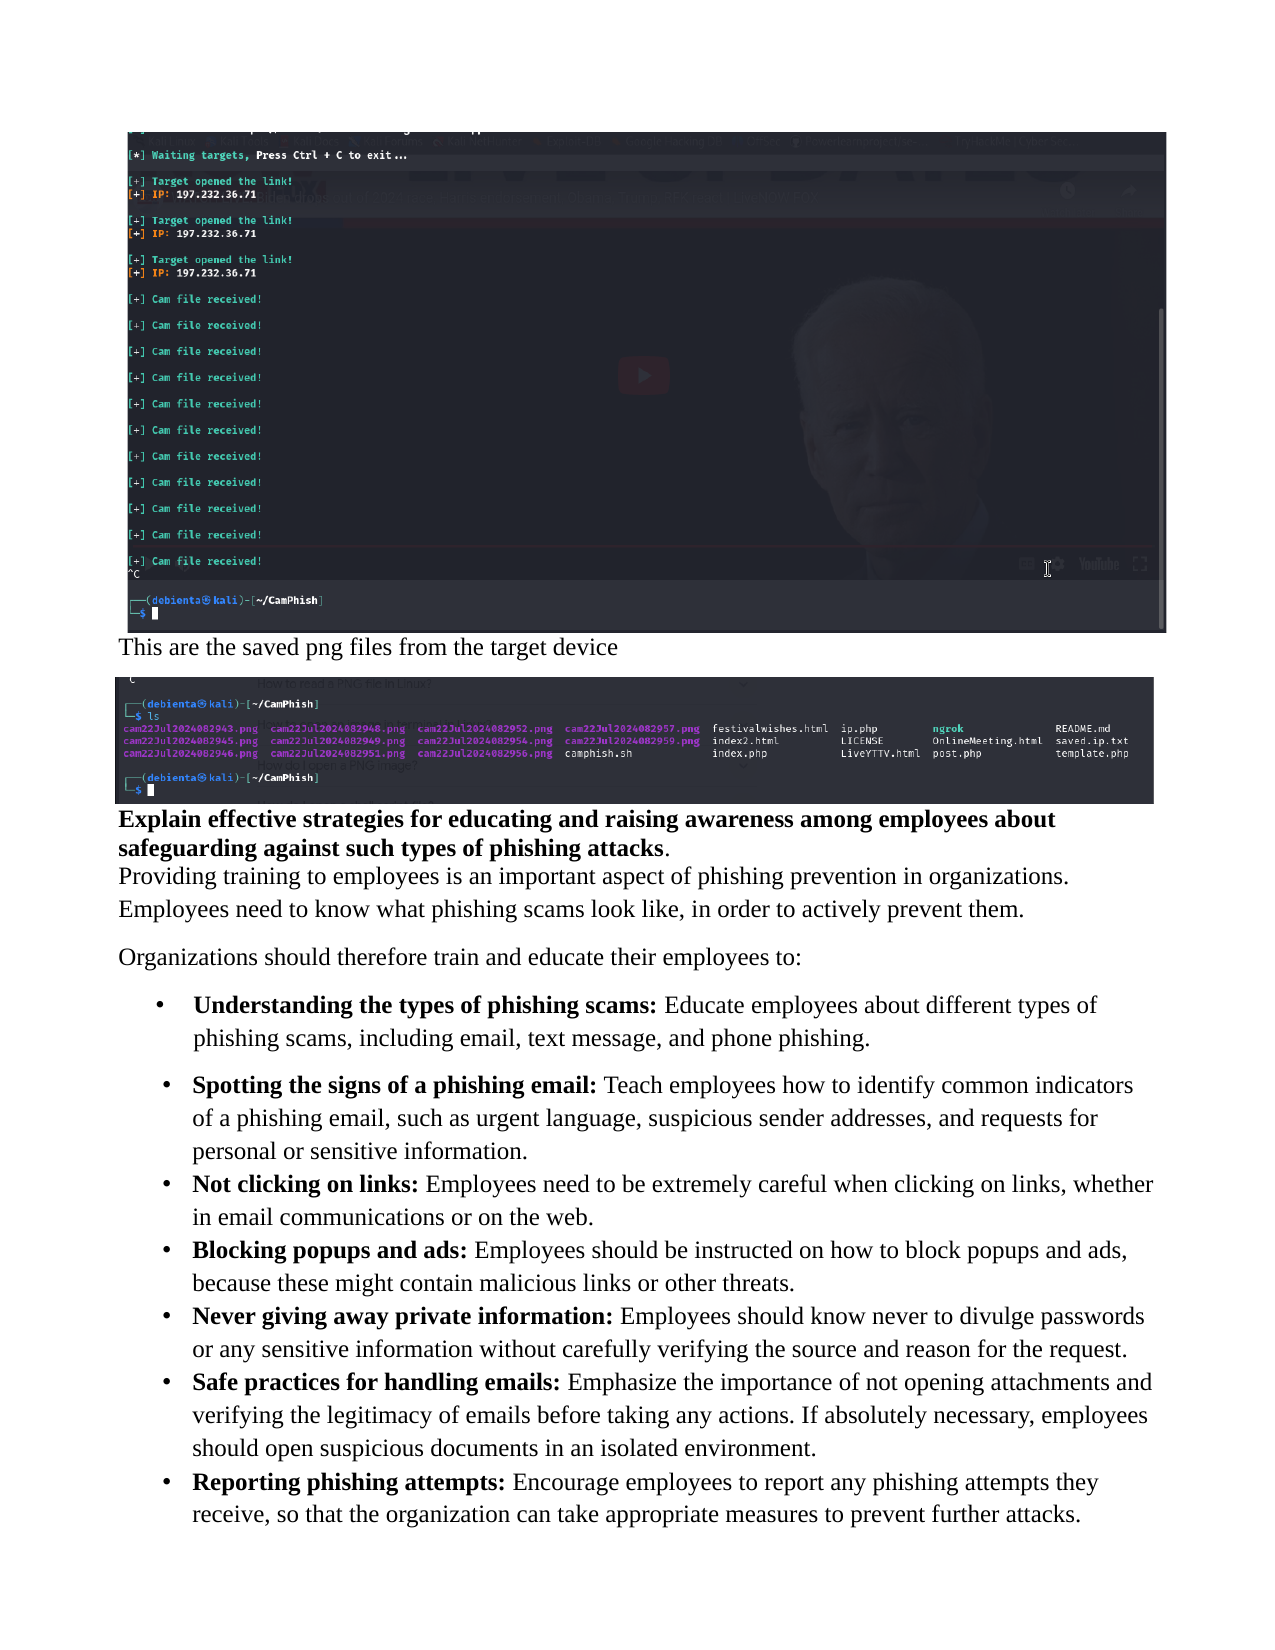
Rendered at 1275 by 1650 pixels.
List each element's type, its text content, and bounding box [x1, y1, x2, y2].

picture [127, 132, 1167, 633]
picture [115, 677, 1154, 804]
list Safe practices for handling emails: Emphasize the importance of not opening attachments and verifying the legitimacy of emails before taking any actions. If absolutely necessary, employees should open suspicious documents in an isolated environment. [162, 1367, 1157, 1462]
list Never giving away private information: Employees should know never to divulge passwords or any sensitive information without carefully verifying the source and reason for the request. [162, 1301, 1157, 1363]
list Not clicking on links: Employees need to be extremely careful when clicking on links, whether in email communications or on the web. [162, 1169, 1157, 1231]
text Providing training to employees is an important aspect of phishing prevention in organizations. Employees need to know what phishing scams look like, in order to actively prevent them. [118, 861, 1157, 923]
text Explain effective strategies for educating and raising awareness among employees about safeguarding against such types of phishing attacks. [118, 661, 1157, 861]
list Reporting phishing attempts: Encourage employees to report any phishing attempts they receive, so that the organization can take appropriate measures to prevent further attacks. [162, 1467, 1157, 1528]
text This are the saved png files from the target device [118, 118, 1157, 661]
list Spotting the signs of a phishing email: Teach employees how to identify common indicators of a phishing email, such as urgent language, suspicious sender addresses, and requests for personal or sensitive information. [162, 1070, 1157, 1165]
list Understanding the types of phishing scams: Educate employees about different types of phishing scams, including email, text message, and phone phishing. [156, 990, 1157, 1051]
text Organizations should therefore train and educate their employees to: [118, 942, 1157, 971]
list Blocking popups and ads: Employees should be instructed on how to block popups and ads, because these might contain malicious links or other threats. [162, 1235, 1157, 1297]
